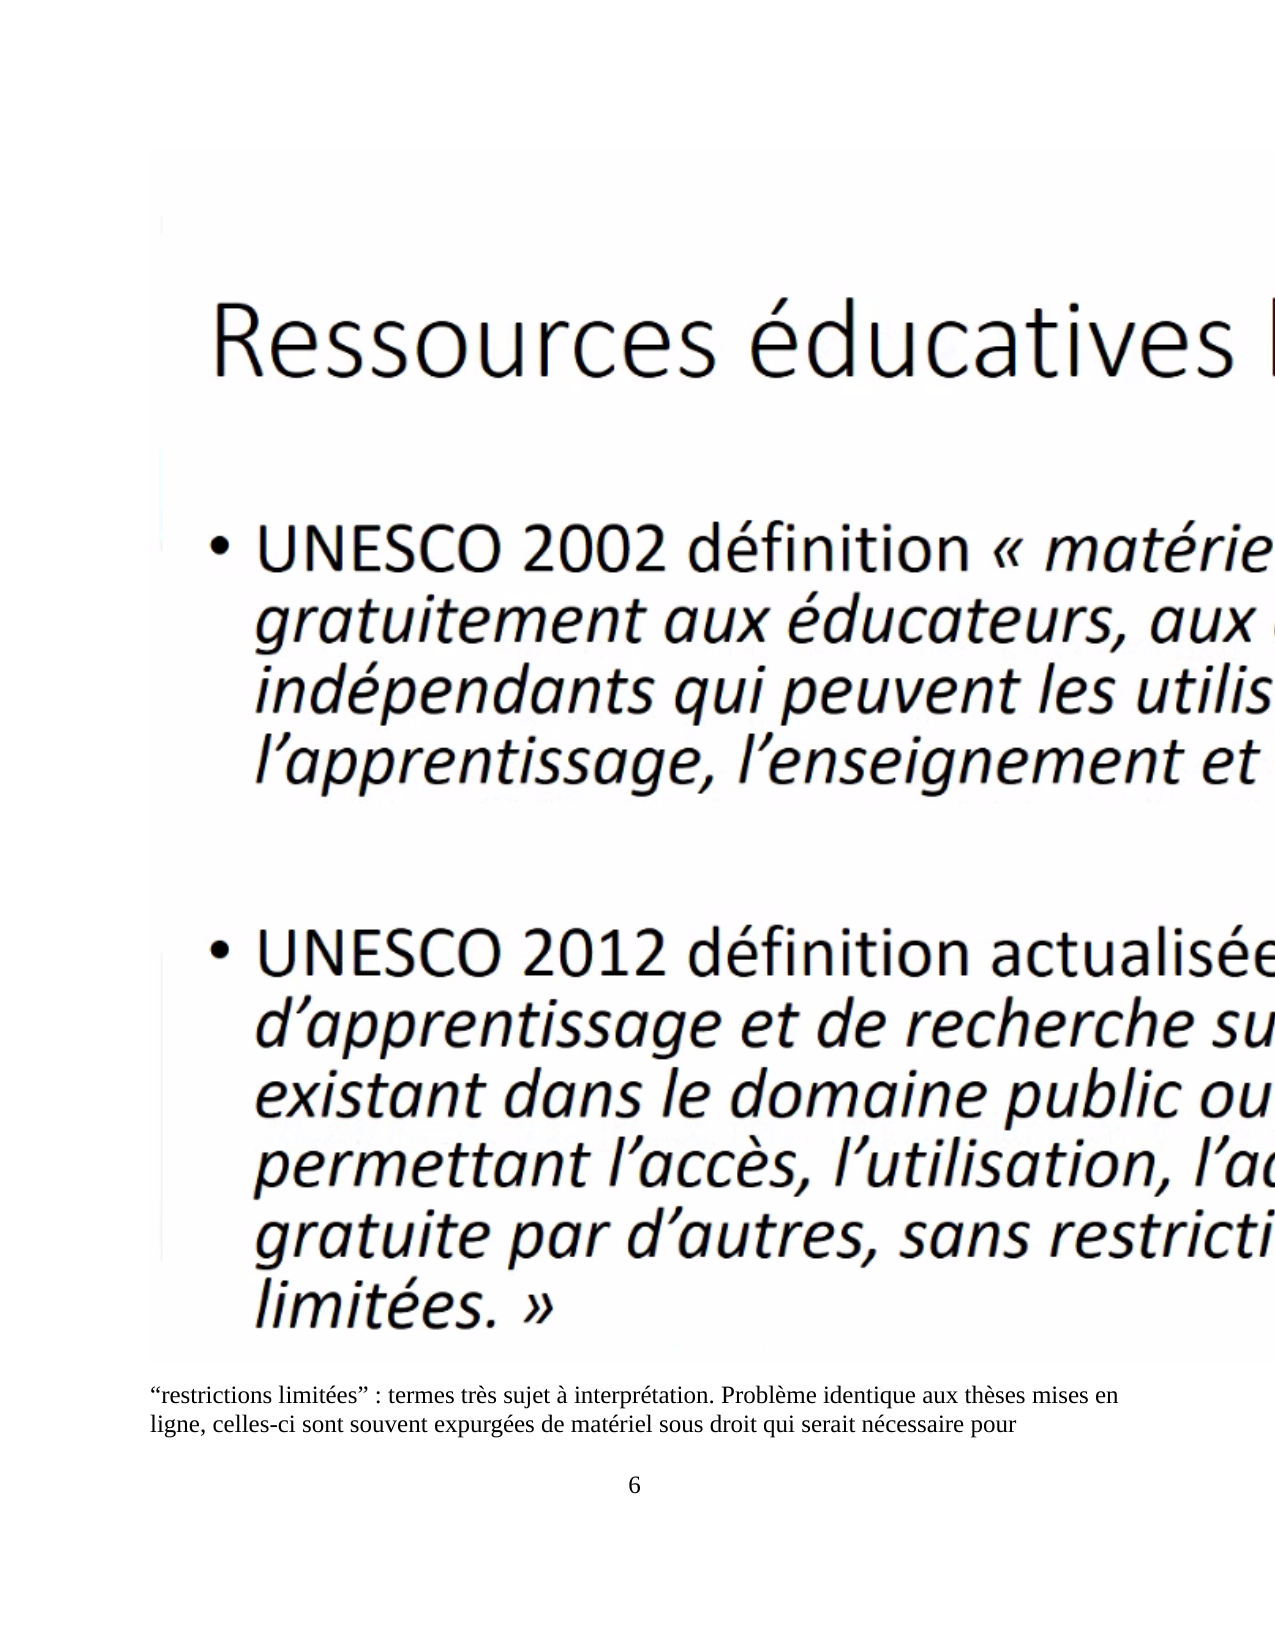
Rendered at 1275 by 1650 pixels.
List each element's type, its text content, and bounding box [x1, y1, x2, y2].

picture [150, 150, 1275, 1363]
text “restrictions limitées” : termes très sujet à interprétation. Problème identique aux thèses mises en ligne, celles-ci sont souvent expurgées de matériel sous droit qui serait nécessaire pour [150, 1381, 1125, 1438]
